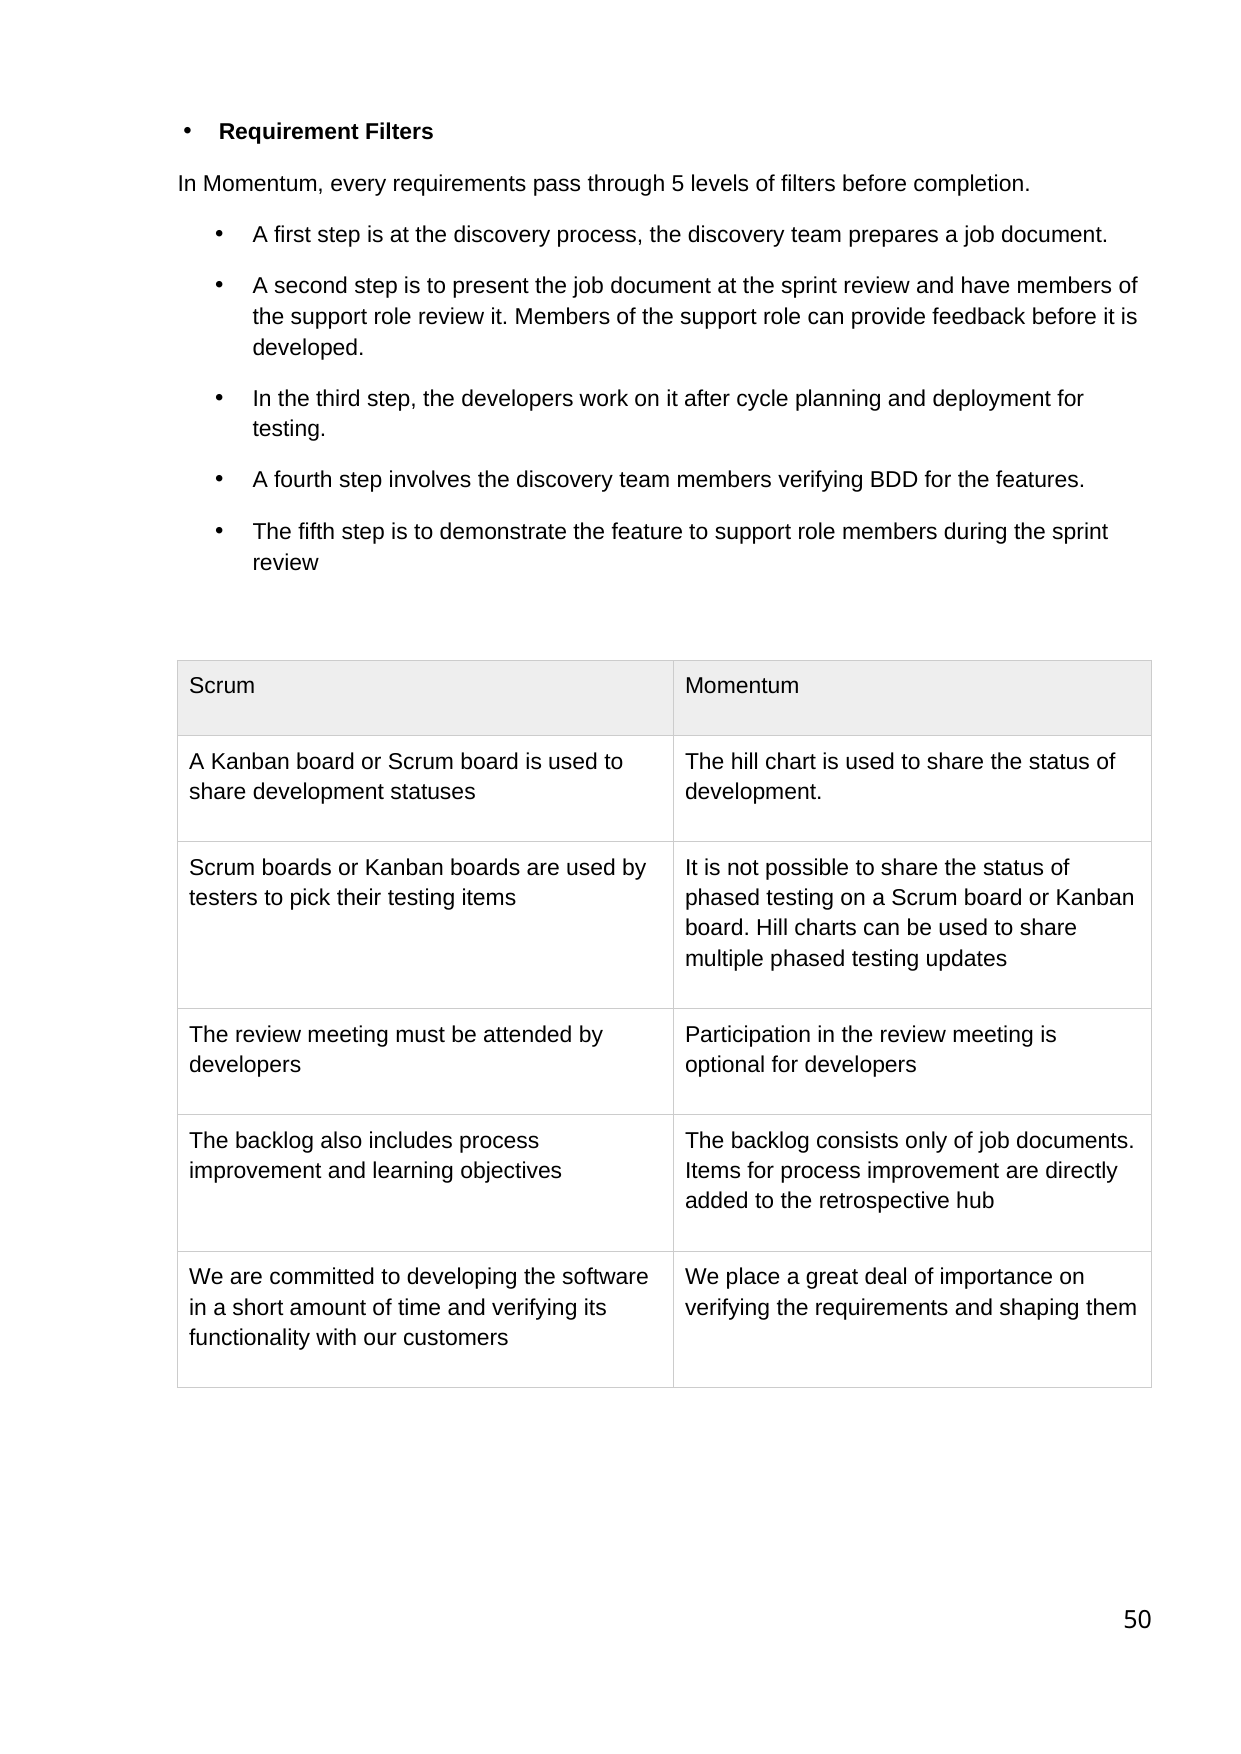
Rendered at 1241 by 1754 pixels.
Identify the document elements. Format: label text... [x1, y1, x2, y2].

table_cell Participation in the review meeting is optional for developers [674, 1009, 1151, 1114]
table_cell It is not possible to share the status of phased testing on a Scrum board or Kanban board. Hill charts can be used to share multiple phased testing updates [674, 842, 1151, 1008]
table_cell The backlog consists only of job documents. Items for process improvement are directly added to the retrospective hub [674, 1115, 1151, 1251]
table_header Scrum [178, 661, 673, 735]
table_cell The hill chart is used to share the status of development. [674, 736, 1151, 841]
table_cell The review meeting must be attended by developers [178, 1009, 673, 1114]
list A first step is at the discovery process, the discovery team prepares a job document. [215, 221, 1152, 248]
table_cell The backlog also includes process improvement and learning objectives [178, 1115, 673, 1251]
table_cell Scrum boards or Kanban boards are used by testers to pick their testing items [178, 842, 673, 1008]
list The fifth step is to demonstrate the feature to support role members during the sprint review [215, 518, 1152, 575]
table_header Momentum [674, 661, 1151, 735]
list A fourth step involves the discovery team members verifying BDD for the features. [215, 466, 1152, 493]
text In Momentum, every requirements pass through 5 levels of filters before completion. [177, 170, 1152, 196]
table_cell We are committed to developing the software in a short amount of time and verifying its functionality with our customers [178, 1252, 673, 1387]
list In the third step, the developers work on it after cycle planning and deployment for testing. [215, 384, 1152, 442]
table_cell A Kanban board or Scrum board is used to share development statuses [178, 736, 673, 841]
table_cell We place a great deal of importance on verifying the requirements and shaping them [674, 1252, 1151, 1387]
list A second step is to present the job document at the sprint review and have members of the support role review it. Members of the support role can provide feedback before it is developed. [215, 272, 1152, 360]
list Requirement Filters [183, 118, 1152, 145]
